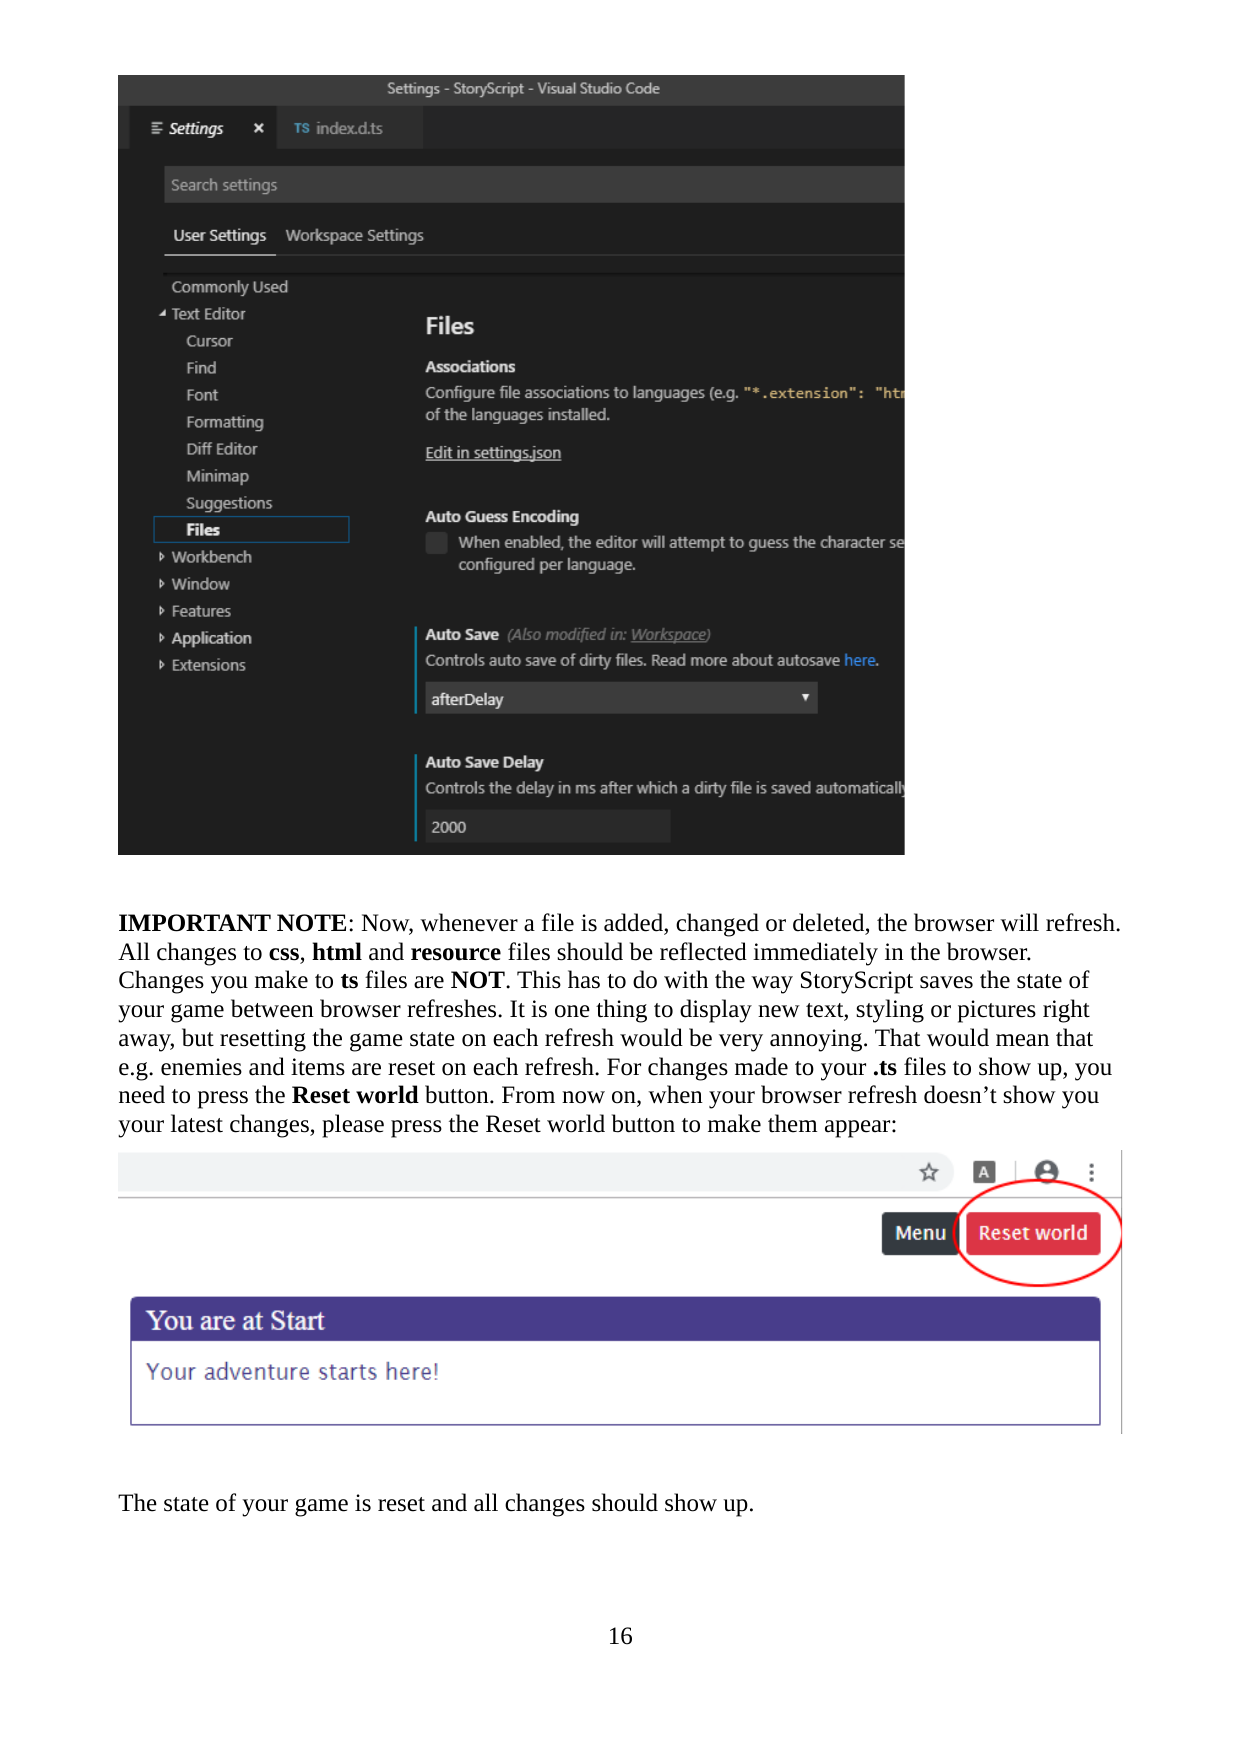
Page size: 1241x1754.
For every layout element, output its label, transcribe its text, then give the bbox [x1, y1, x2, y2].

text IMPORTANT NOTE: Now, whenever a file is added, changed or deleted, the browser will refresh. All changes to css, html and resource files should be reflected immediately in the browser. Changes you make to ts files are NOT. This has to do with the way StoryScript saves the state of your game between browser refreshes. It is one thing to display new text, styling or pictures right away, but resetting the game state on each refresh would be very annoying. That would mean that e.g. enemies and items are reset on each refresh. For changes made to your .ts files to show up, you need to press the Reset world button. From now on, when your browser refresh doesn’t show you your latest changes, please press the Reset world button to make them appear: [118, 908, 1122, 1138]
text The state of your game is reset and all changes should show up. [118, 1488, 1122, 1516]
